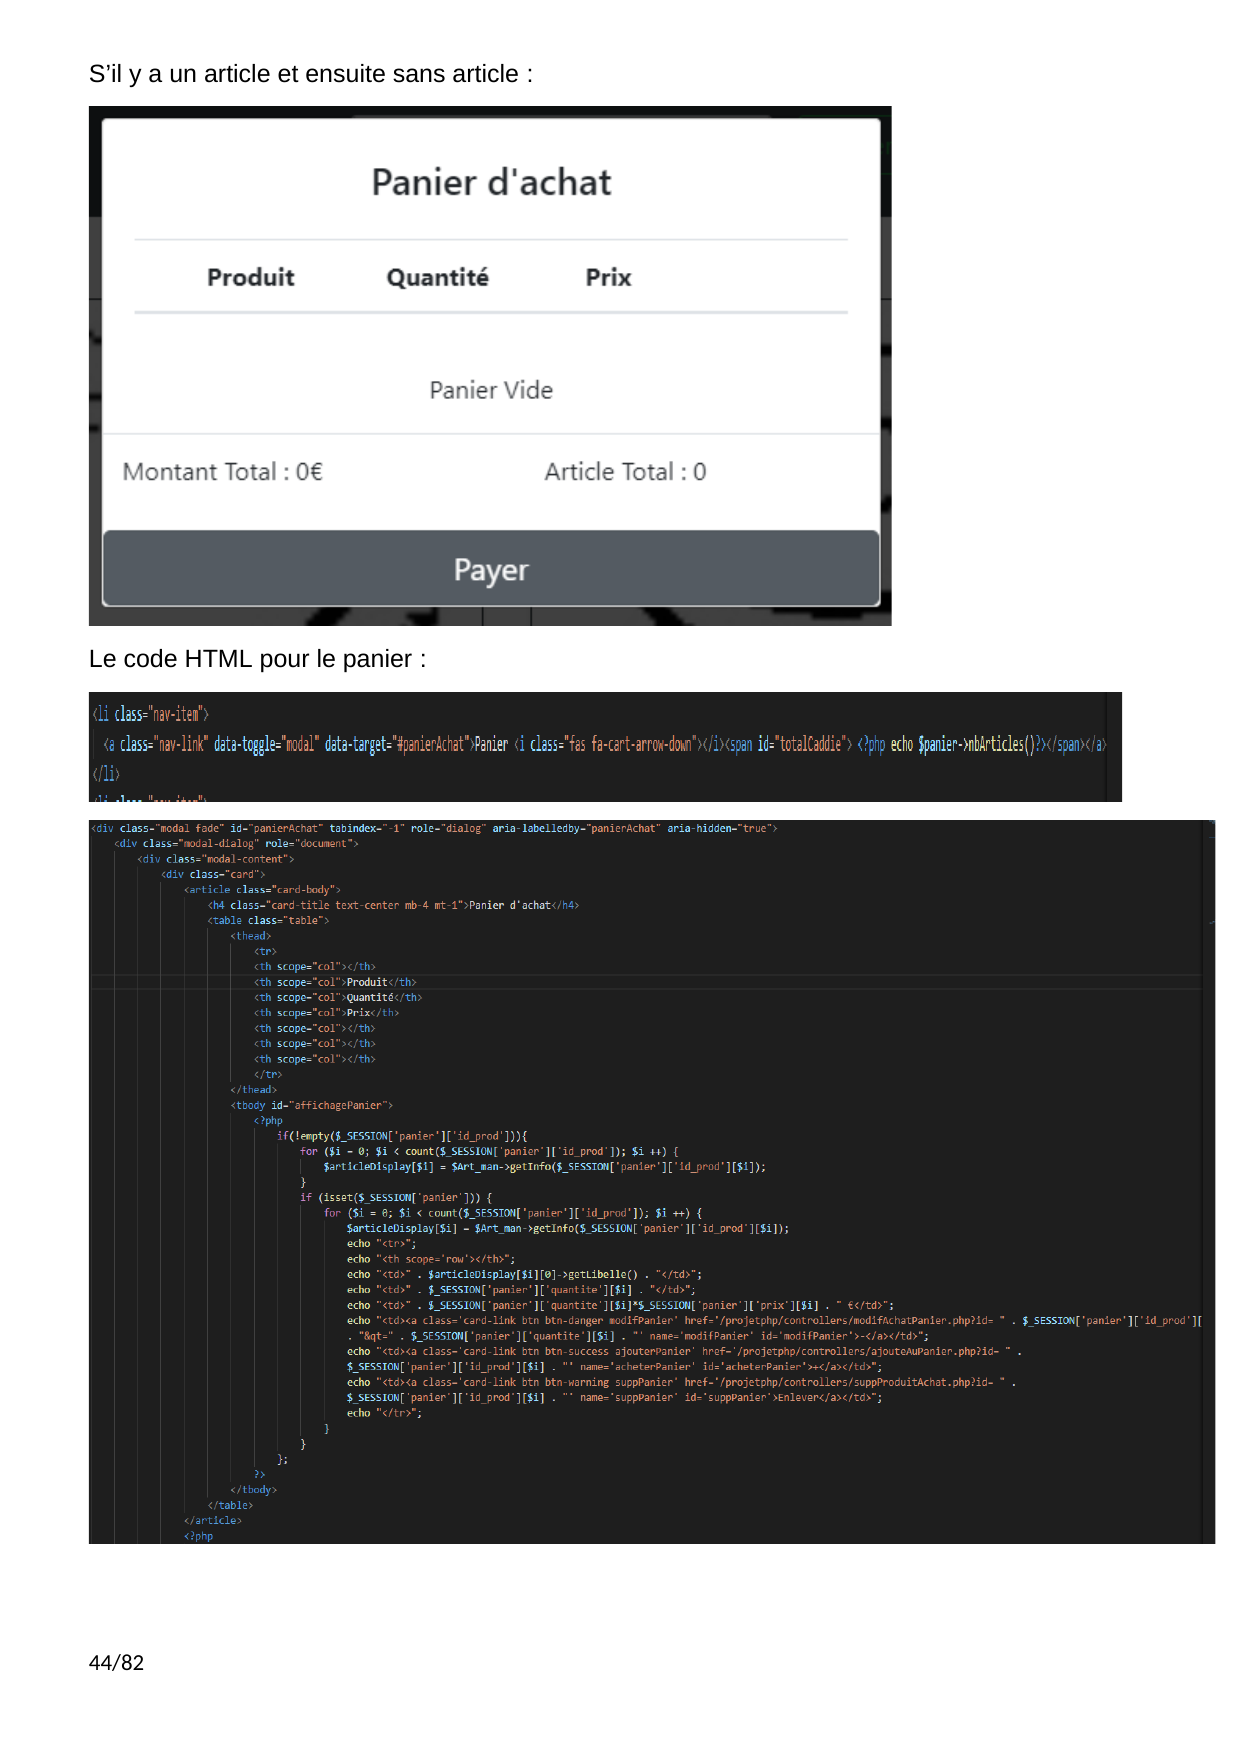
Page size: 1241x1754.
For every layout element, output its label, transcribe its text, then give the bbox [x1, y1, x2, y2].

text Le code HTML pour le panier : [89, 644, 1092, 673]
text S’il y a un article et ensuite sans article : [89, 59, 1092, 88]
picture [88, 692, 1123, 802]
picture [88, 106, 892, 626]
picture [88, 820, 1216, 1544]
